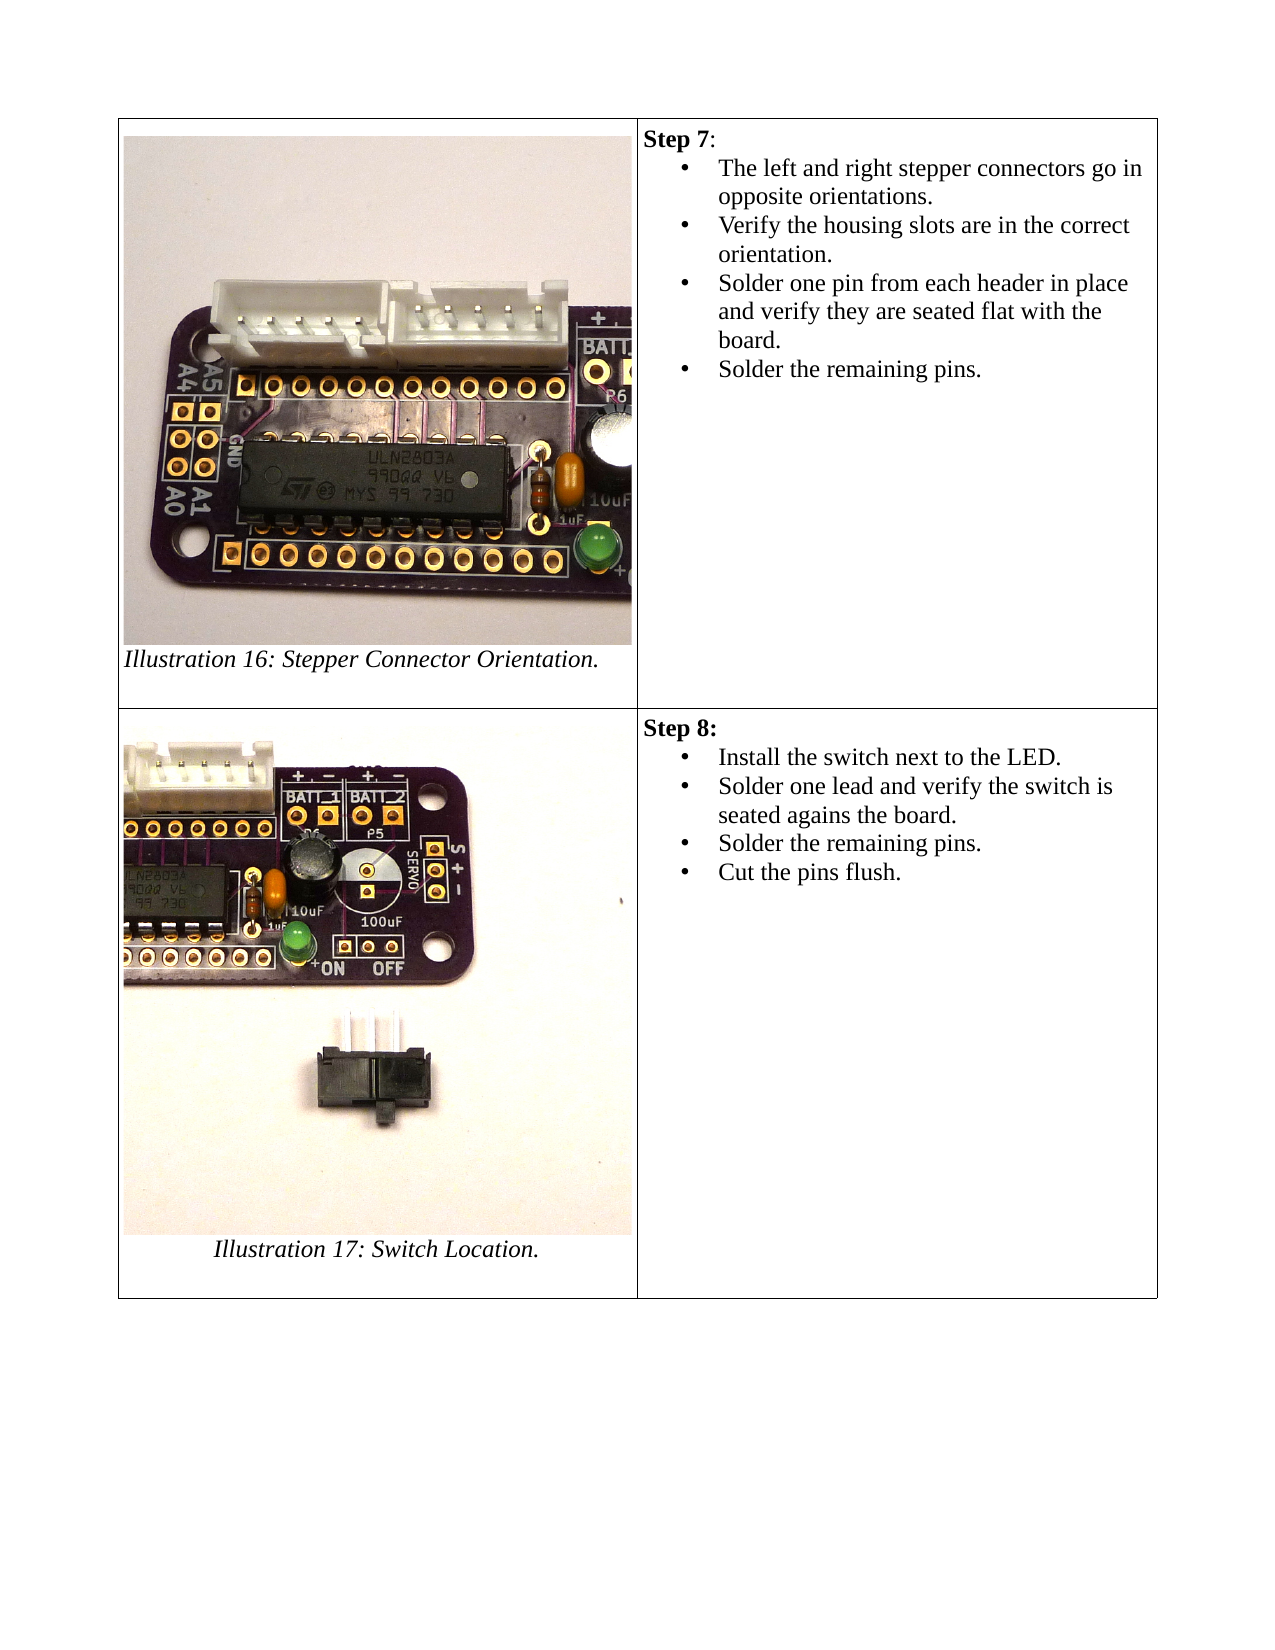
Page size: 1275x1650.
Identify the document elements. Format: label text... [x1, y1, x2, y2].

table_cell Step 8: Install the switch next to the LED. Solder one lead and verify the switch is seated agains the board. Solder the remaining pins. Cut the pins flush. [638, 709, 1157, 1298]
picture [123, 726, 632, 1235]
table_cell [119, 709, 637, 1298]
table_cell Step 7: The left and right stepper connectors go in opposite orientations. Verify the housing slots are in the correct orientation. Solder one pin from each header in place and verify they are seated flat with the board. Solder the remaining pins. [638, 119, 1157, 708]
table_cell [119, 119, 637, 708]
picture [123, 136, 632, 645]
